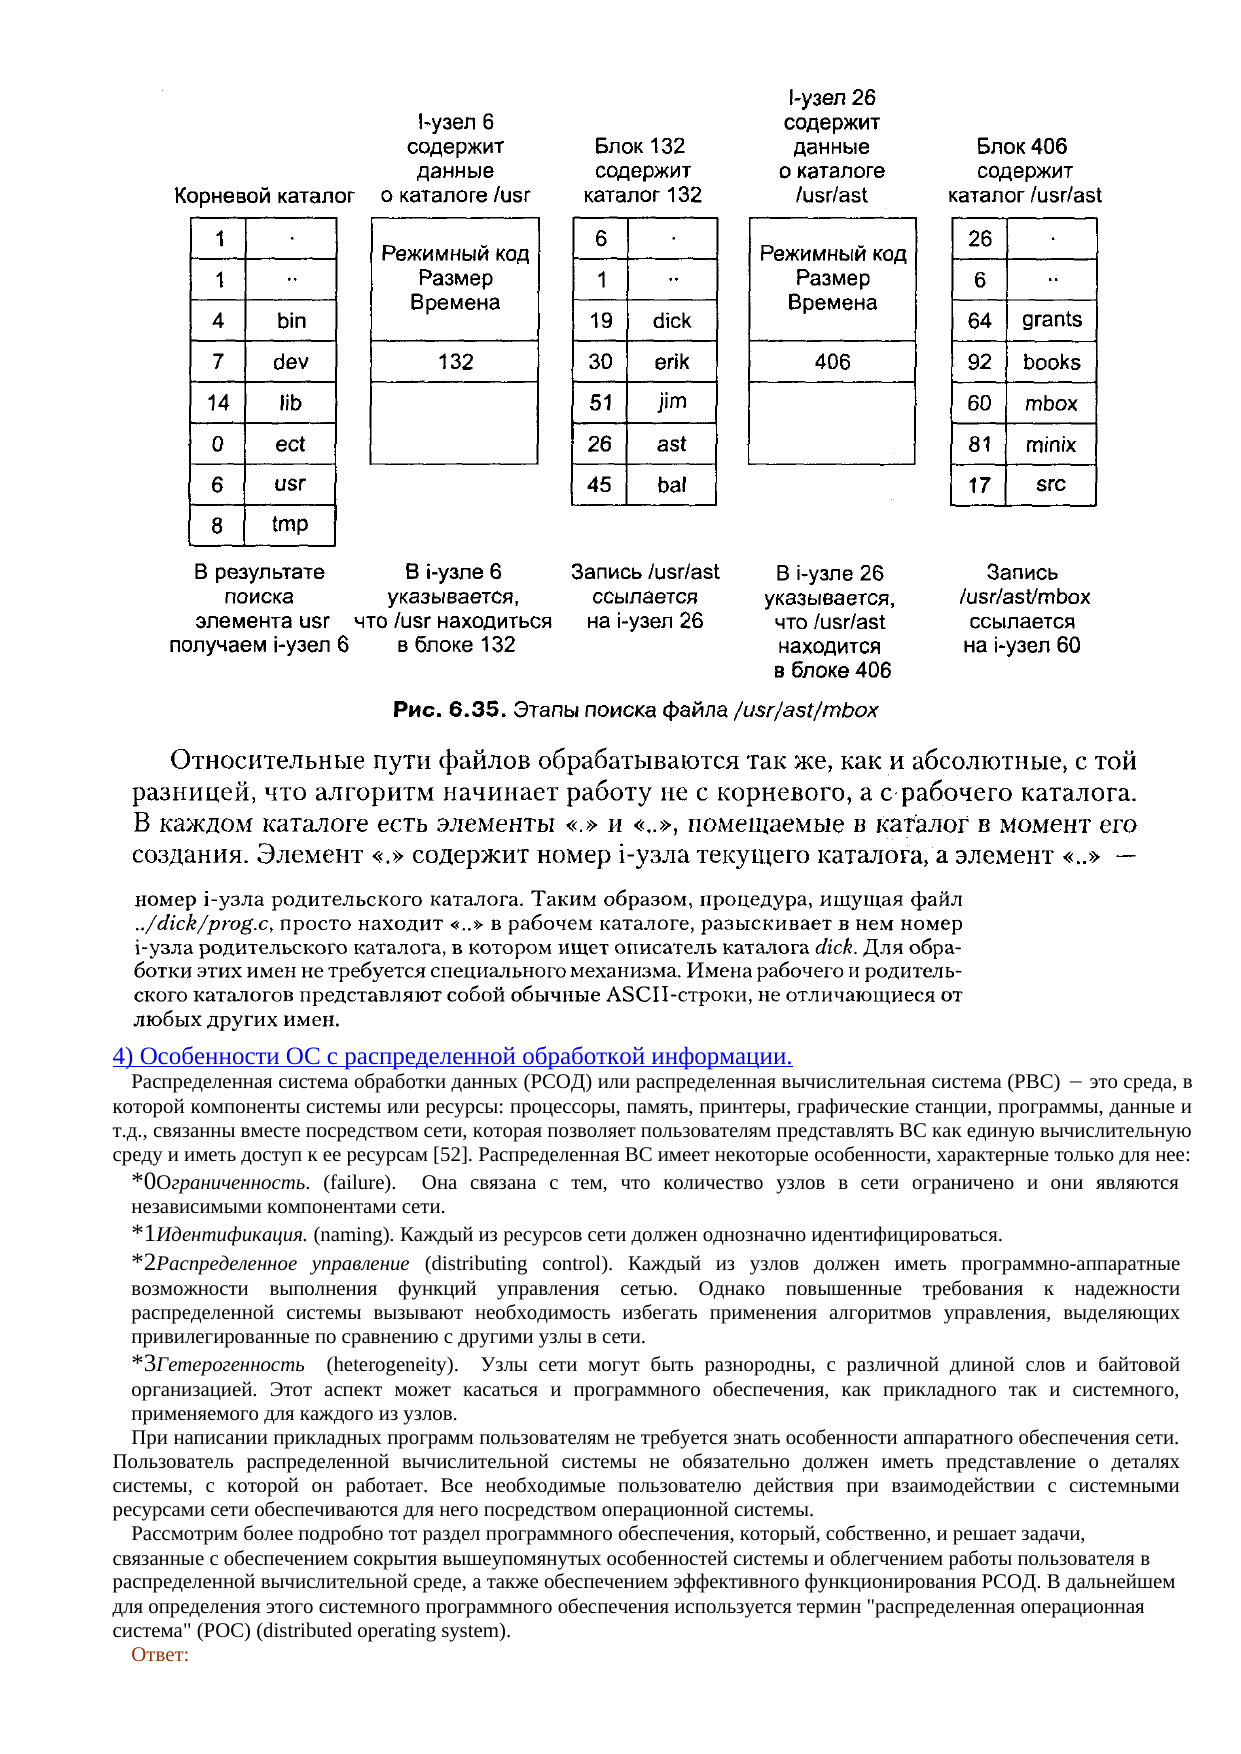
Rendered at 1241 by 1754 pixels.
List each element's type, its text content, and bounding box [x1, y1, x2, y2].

text Рассмотрим более подробно тот раздел программного обеспечения, который, собственно, и решает задачи, связанные с обеспечением сокрытия вышеупомянутых особенностей системы и облегчением работы пользователя в распределенной вычислительной среде, а также обеспечением эффективного функционирования РСОД. В дальнейшем для определения этого системного программного обеспечения используется термин "распределенная операционная система" (РОС) (distributed operating system). [112, 1521, 1181, 1642]
text 4) Особенности ОС с распределенной обработкой информации. [112, 1041, 1181, 1069]
list Распределенное управление (distributing control). Каждый из узлов должен иметь программно-аппаратные возможности выполнения функций управления сетью. Однако повышенные требования к надежности распределенной системы вызывают необходимость избегать применения алгоритмов управления, выделяющих привилегированные по сравнению с другими узлы в сети. [131, 1247, 1181, 1348]
text Ответ: [112, 1642, 1181, 1666]
list Гетерогенность (heterogeneity). Узлы сети могут быть разнородны, с различной длиной слов и байтовой организацией. Этот аспект может касаться и программного обеспечения, как прикладного так и системного, применяемого для каждого из узлов. [131, 1348, 1181, 1425]
list Ограниченность. (failure). Она связана с тем, что количество узлов в сети ограничено и они являются независимыми компонентами сети. [131, 1166, 1181, 1218]
text Распределенная система обработки данных (РСОД) или распределенная вычислительная система (РВС)  это среда, в которой компоненты системы или ресурсы: процессоры, память, принтеры, графические станции, программы, данные и т.д., связанны вместе посредством сети, которая позволяет пользователям представлять ВС как единую вычислительную среду и иметь доступ к ее ресурсам [52]. Распределенная ВС имеет некоторые особенности, характерные только для нее: [112, 1069, 1193, 1166]
list Идентификация. (naming). Каждый из ресурсов сети должен однозначно идентифицироваться. [131, 1218, 1181, 1247]
text При написании прикладных программ пользователям не требуется знать особенности аппаратного обеспечения сети. Пользователь распределенной вычислительной системы не обязательно должен иметь представление о деталях системы, с которой он работает. Все необходимые пользователю действия при взаимодействии с системными ресурсами сети обеспечиваются для него посредством операционной системы. [112, 1425, 1181, 1521]
